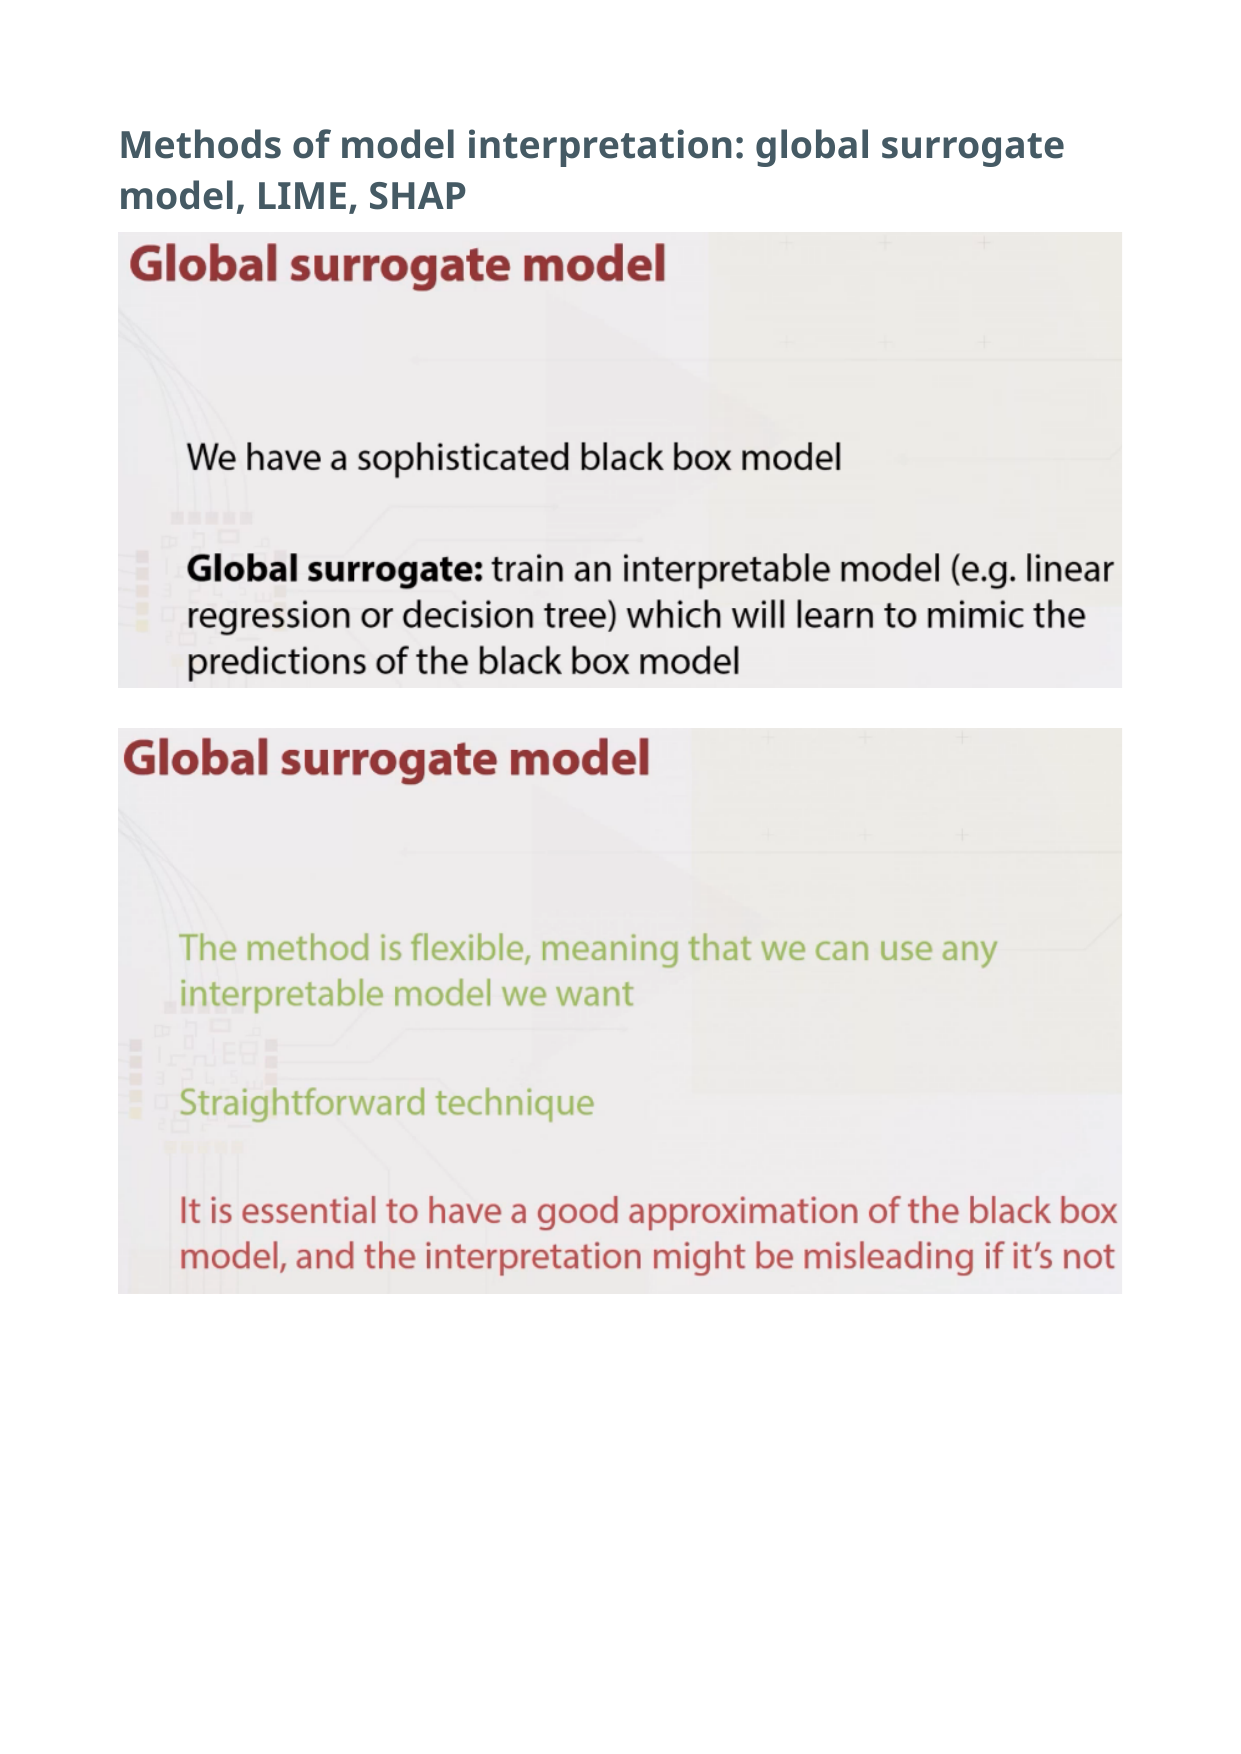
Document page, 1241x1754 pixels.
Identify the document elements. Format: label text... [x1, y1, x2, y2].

picture [118, 728, 1123, 1294]
subtitle Methods of model interpretation: global surrogate model, LIME, SHAP [118, 118, 1122, 220]
picture [118, 232, 1123, 688]
